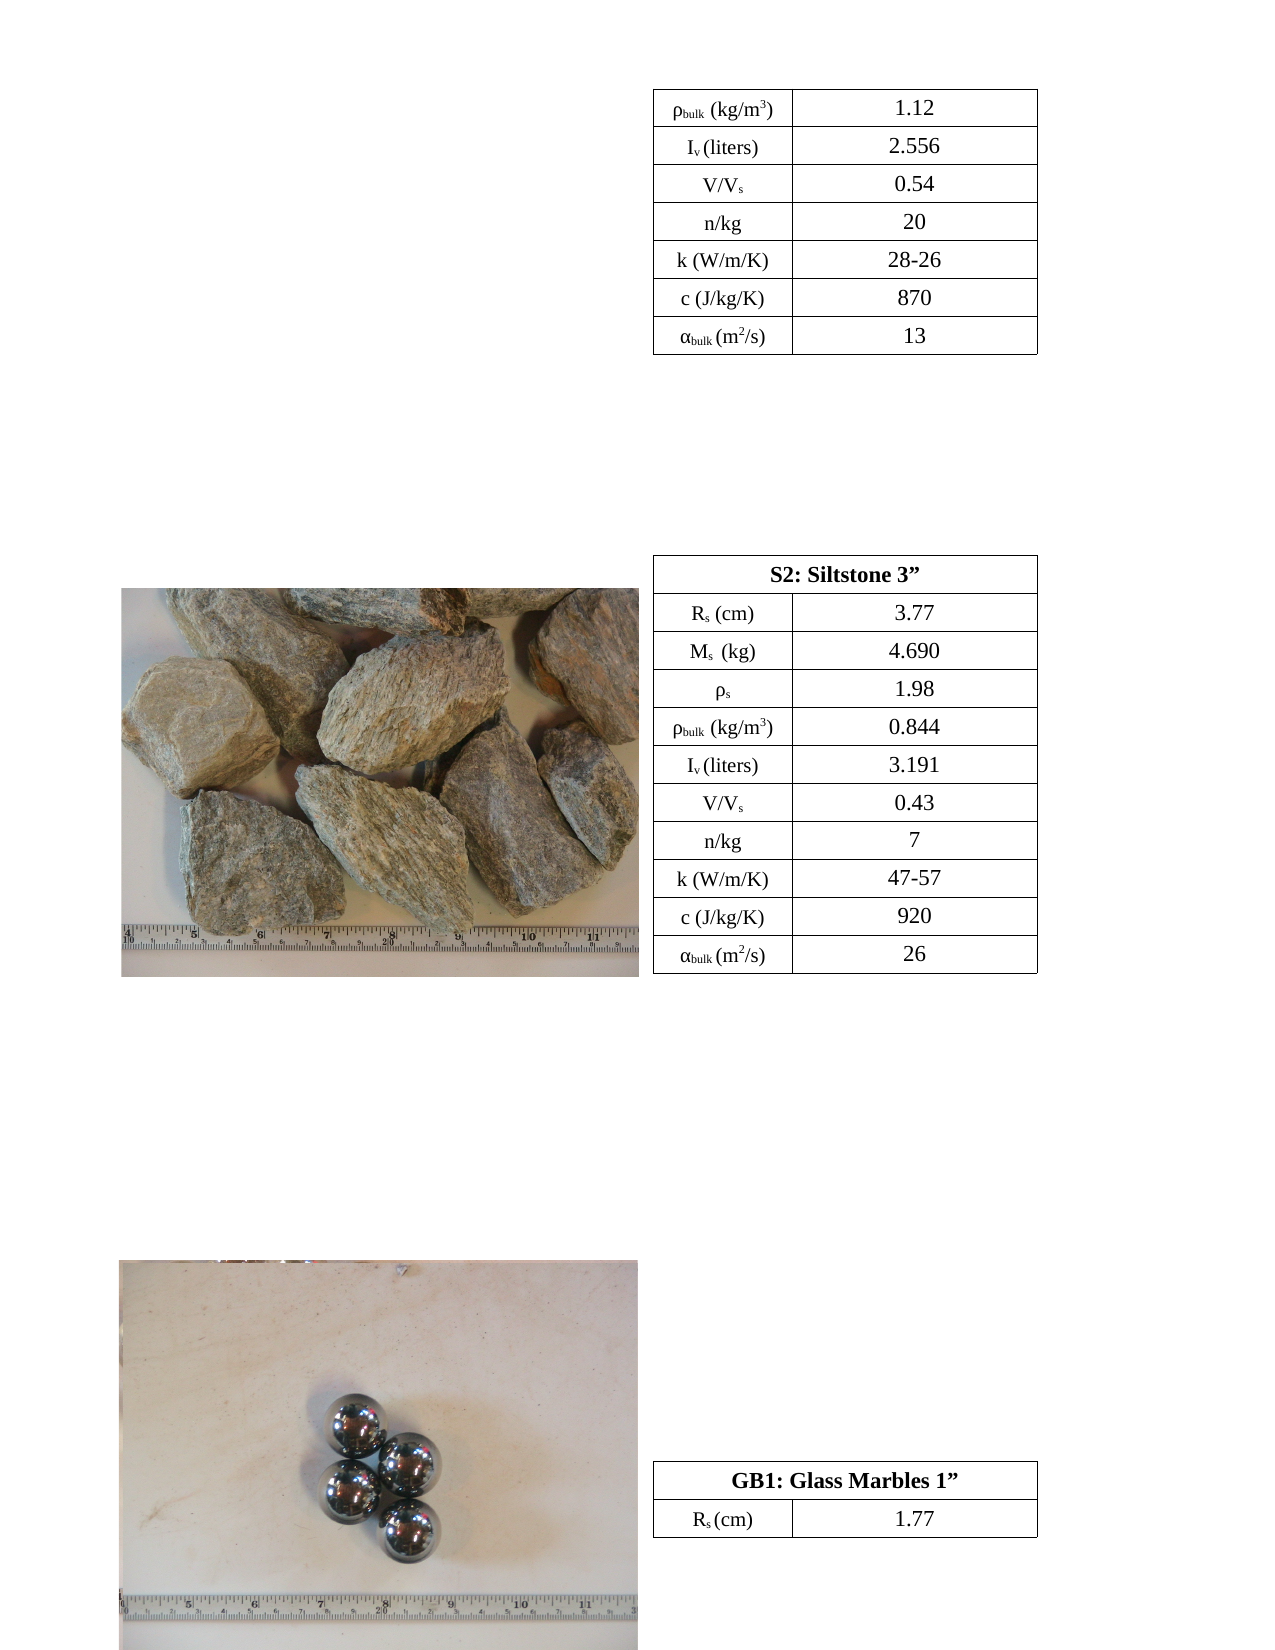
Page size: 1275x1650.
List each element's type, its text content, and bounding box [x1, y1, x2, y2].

table_cell n/kg [654, 203, 792, 240]
table_cell 47-57 [793, 860, 1037, 897]
table_cell 1.98 [793, 670, 1037, 707]
table_cell V/Vs [654, 784, 792, 821]
picture [121, 588, 639, 977]
table_cell c (J/kg/K) [654, 898, 792, 934]
table_cell Iv (liters) [654, 746, 792, 783]
table_cell 20 [793, 203, 1037, 240]
table_cell 3.77 [793, 594, 1037, 631]
table_cell n/kg [654, 822, 792, 859]
picture [118, 1260, 638, 1650]
table_cell Iv (liters) [654, 127, 792, 164]
table_cell Ms (kg) [654, 632, 792, 669]
table_cell Rs (cm) [654, 1500, 792, 1537]
table_cell Rs (cm) [654, 594, 792, 631]
table_cell 2.556 [793, 127, 1037, 164]
table_cell c (J/kg/K) [654, 279, 792, 316]
table_cell 1.77 [793, 1500, 1037, 1537]
table_cell V/Vs [654, 165, 792, 202]
table_header GB1: Glass Marbles 1” [654, 1462, 1037, 1499]
table_cell 0.43 [793, 784, 1037, 821]
table_cell 870 [793, 279, 1037, 316]
table_cell 0.54 [793, 165, 1037, 202]
table_cell ρbulk (kg/m3) [654, 90, 792, 126]
table_cell 3.191 [793, 746, 1037, 783]
table_cell 13 [793, 317, 1037, 354]
table_cell 7 [793, 822, 1037, 859]
table_cell αbulk (m2/s) [654, 936, 792, 972]
table_cell k (W/m/K) [654, 860, 792, 897]
table_cell 0.844 [793, 708, 1037, 745]
table_cell 26 [793, 936, 1037, 972]
table_cell 4.690 [793, 632, 1037, 669]
table_header S2: Siltstone 3” [654, 556, 1037, 593]
table_cell ρbulk (kg/m3) [654, 708, 792, 745]
table_cell αbulk (m2/s) [654, 317, 792, 354]
table_cell 1.12 [793, 90, 1037, 126]
table_cell ρs [654, 670, 792, 707]
table_cell k (W/m/K) [654, 241, 792, 278]
table_cell 28-26 [793, 241, 1037, 278]
table_cell 920 [793, 898, 1037, 934]
